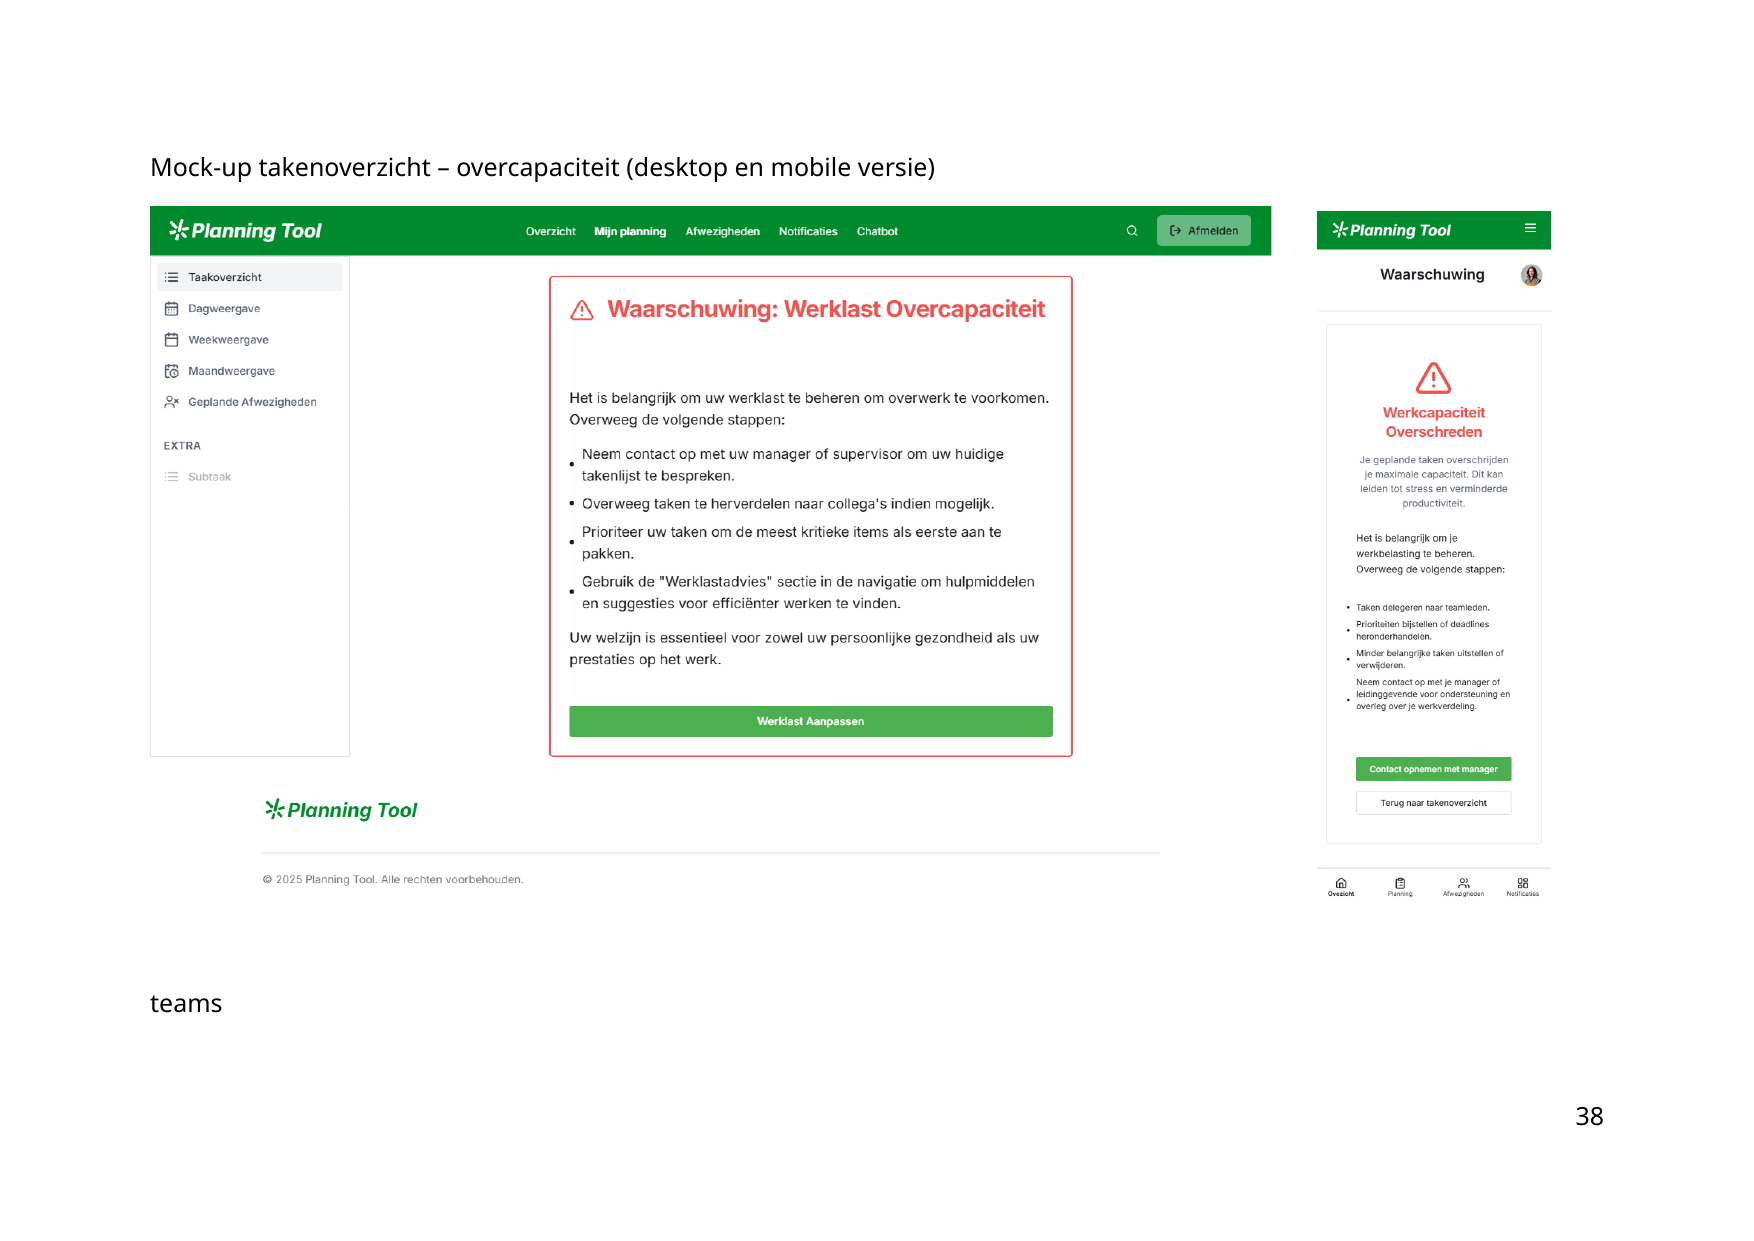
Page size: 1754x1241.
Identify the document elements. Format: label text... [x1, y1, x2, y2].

picture [1317, 210, 1552, 907]
picture [150, 206, 1272, 907]
text teams [150, 985, 1604, 1019]
text Mock-up takenoverzicht – overcapaciteit (desktop en mobile versie) [150, 150, 1604, 184]
